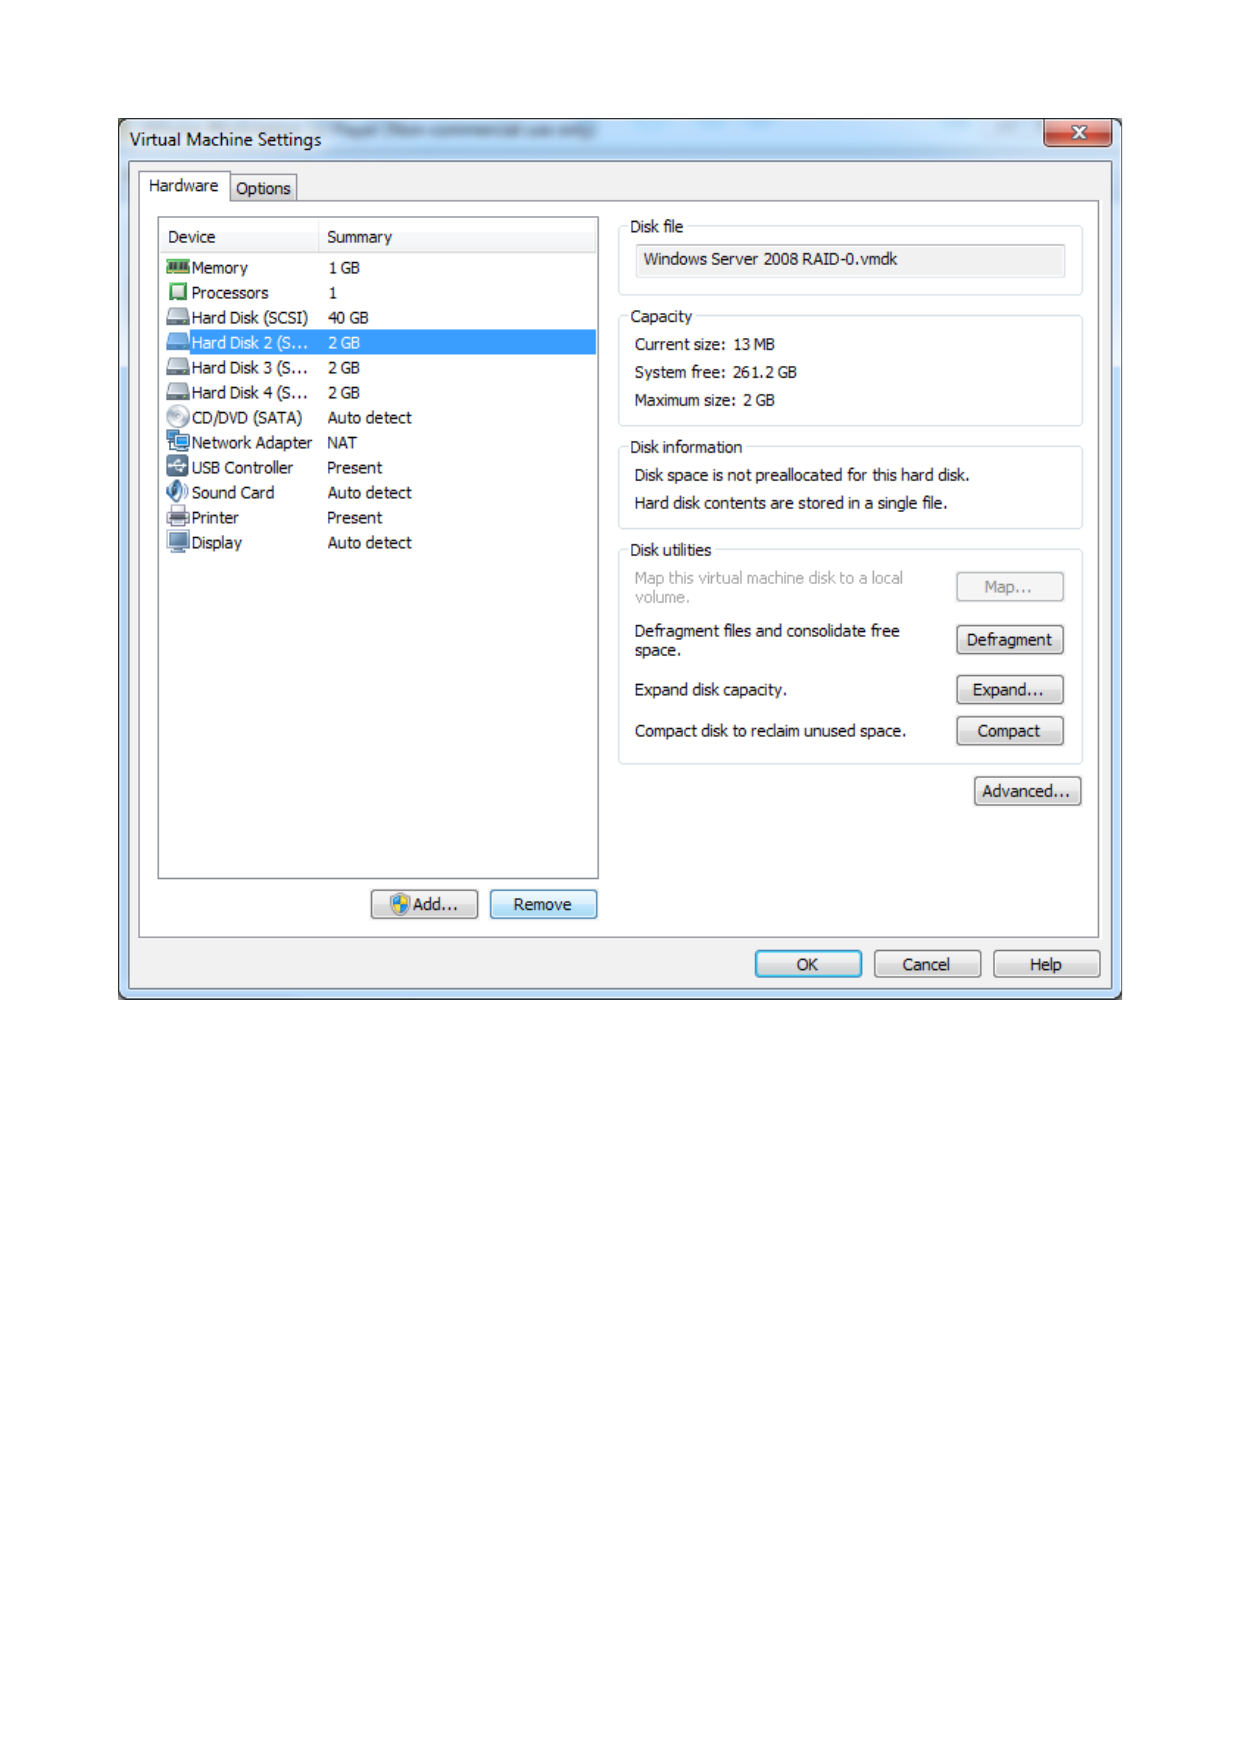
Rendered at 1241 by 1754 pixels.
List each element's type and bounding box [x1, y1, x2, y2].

picture [118, 118, 1123, 1000]
